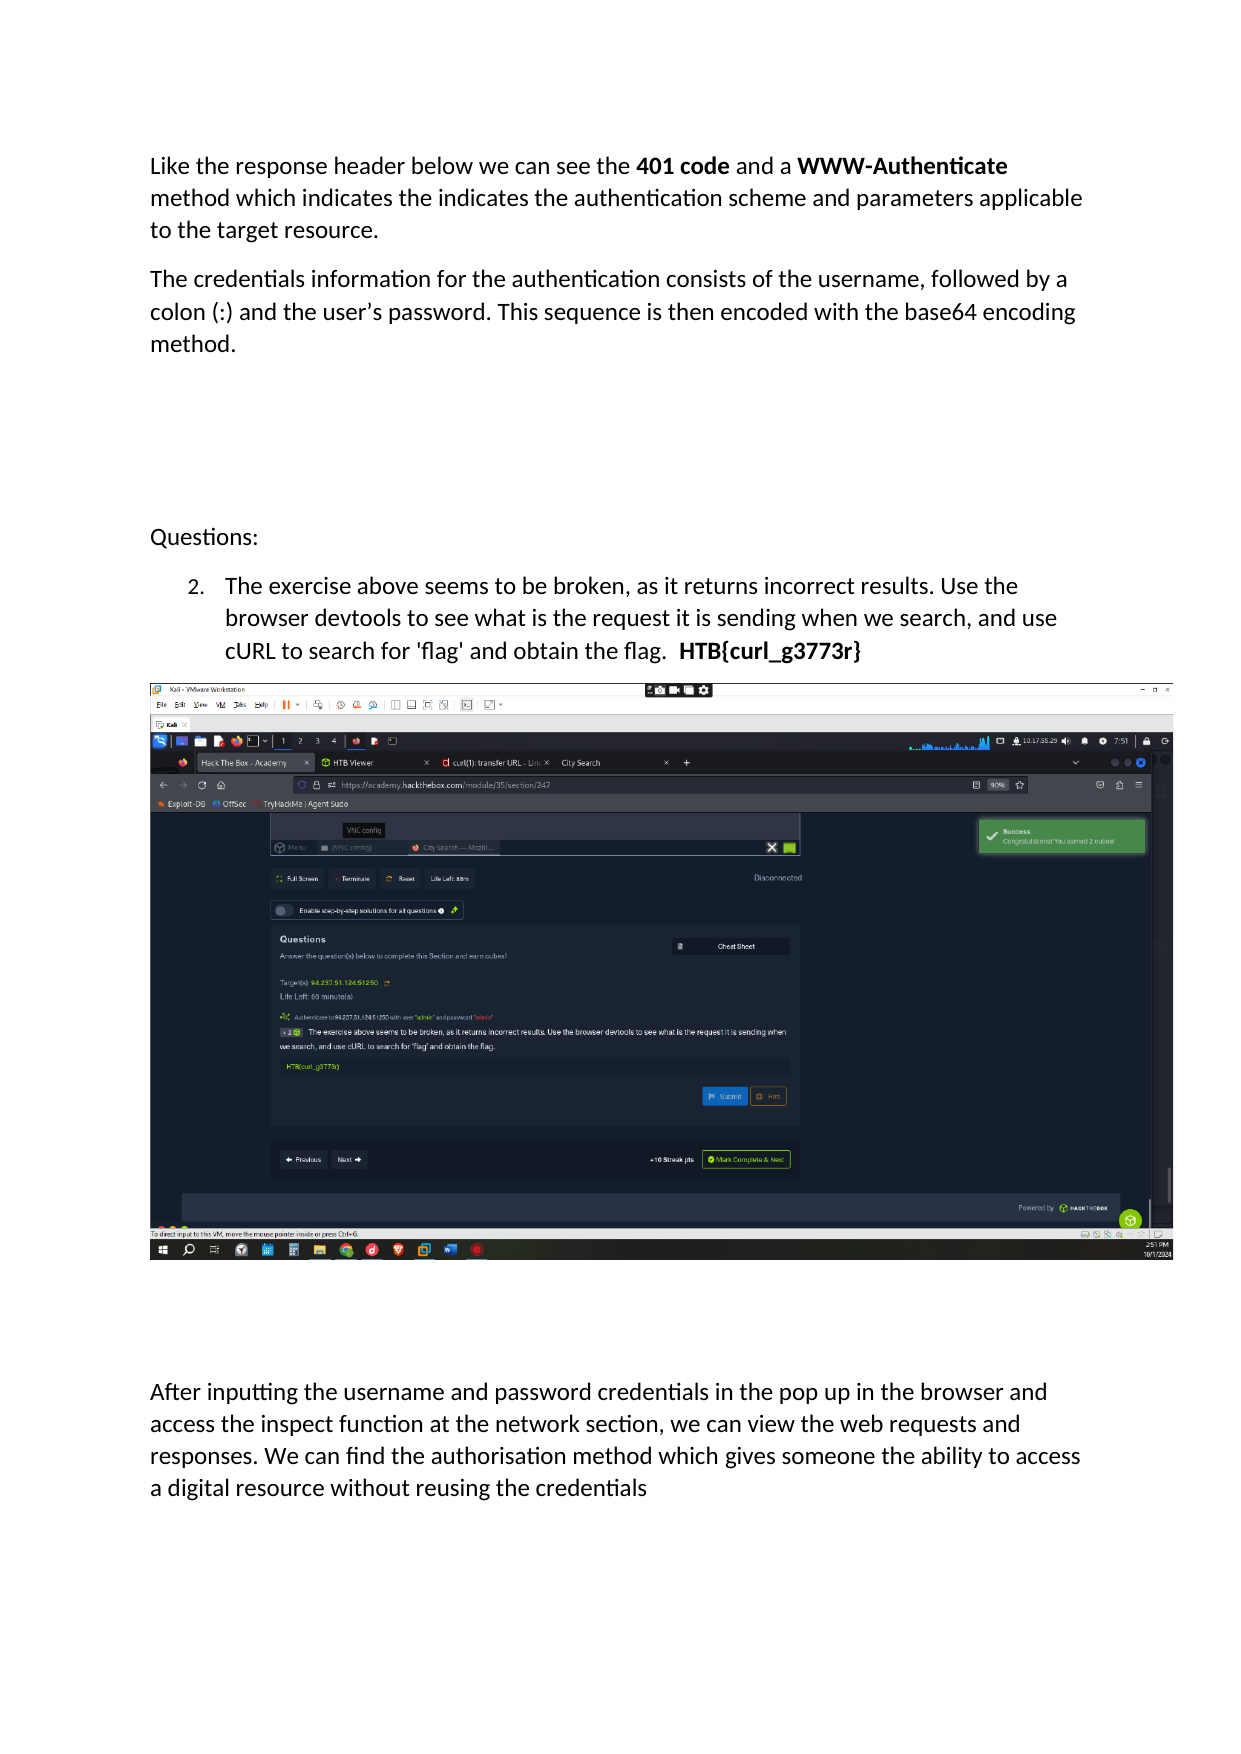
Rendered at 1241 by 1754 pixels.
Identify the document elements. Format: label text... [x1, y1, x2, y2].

list The exercise above seems to be broken, as it returns incorrect results. Use the browser devtools to see what is the request it is sending when we search, and use cURL to search for 'flag' and obtain the flag. HTB{curl_g3773r} [187, 570, 1090, 665]
text The credentials information for the authentication consists of the username, followed by a colon (:) and the user’s password. This sequence is then encoded with the base64 encoding method. [150, 263, 1090, 359]
text Questions: [150, 521, 1090, 552]
text After inputting the username and password credentials in the pop up in the browser and access the inspect function at the network section, we can view the web requests and responses. We can find the authorisation method which gives someone the ability to access a digital resource without reusing the credentials [150, 1376, 1090, 1503]
text Like the response header below we can see the 401 code and a WWW-Authenticate method which indicates the indicates the authentication scheme and parameters applicable to the target resource. [150, 150, 1090, 245]
